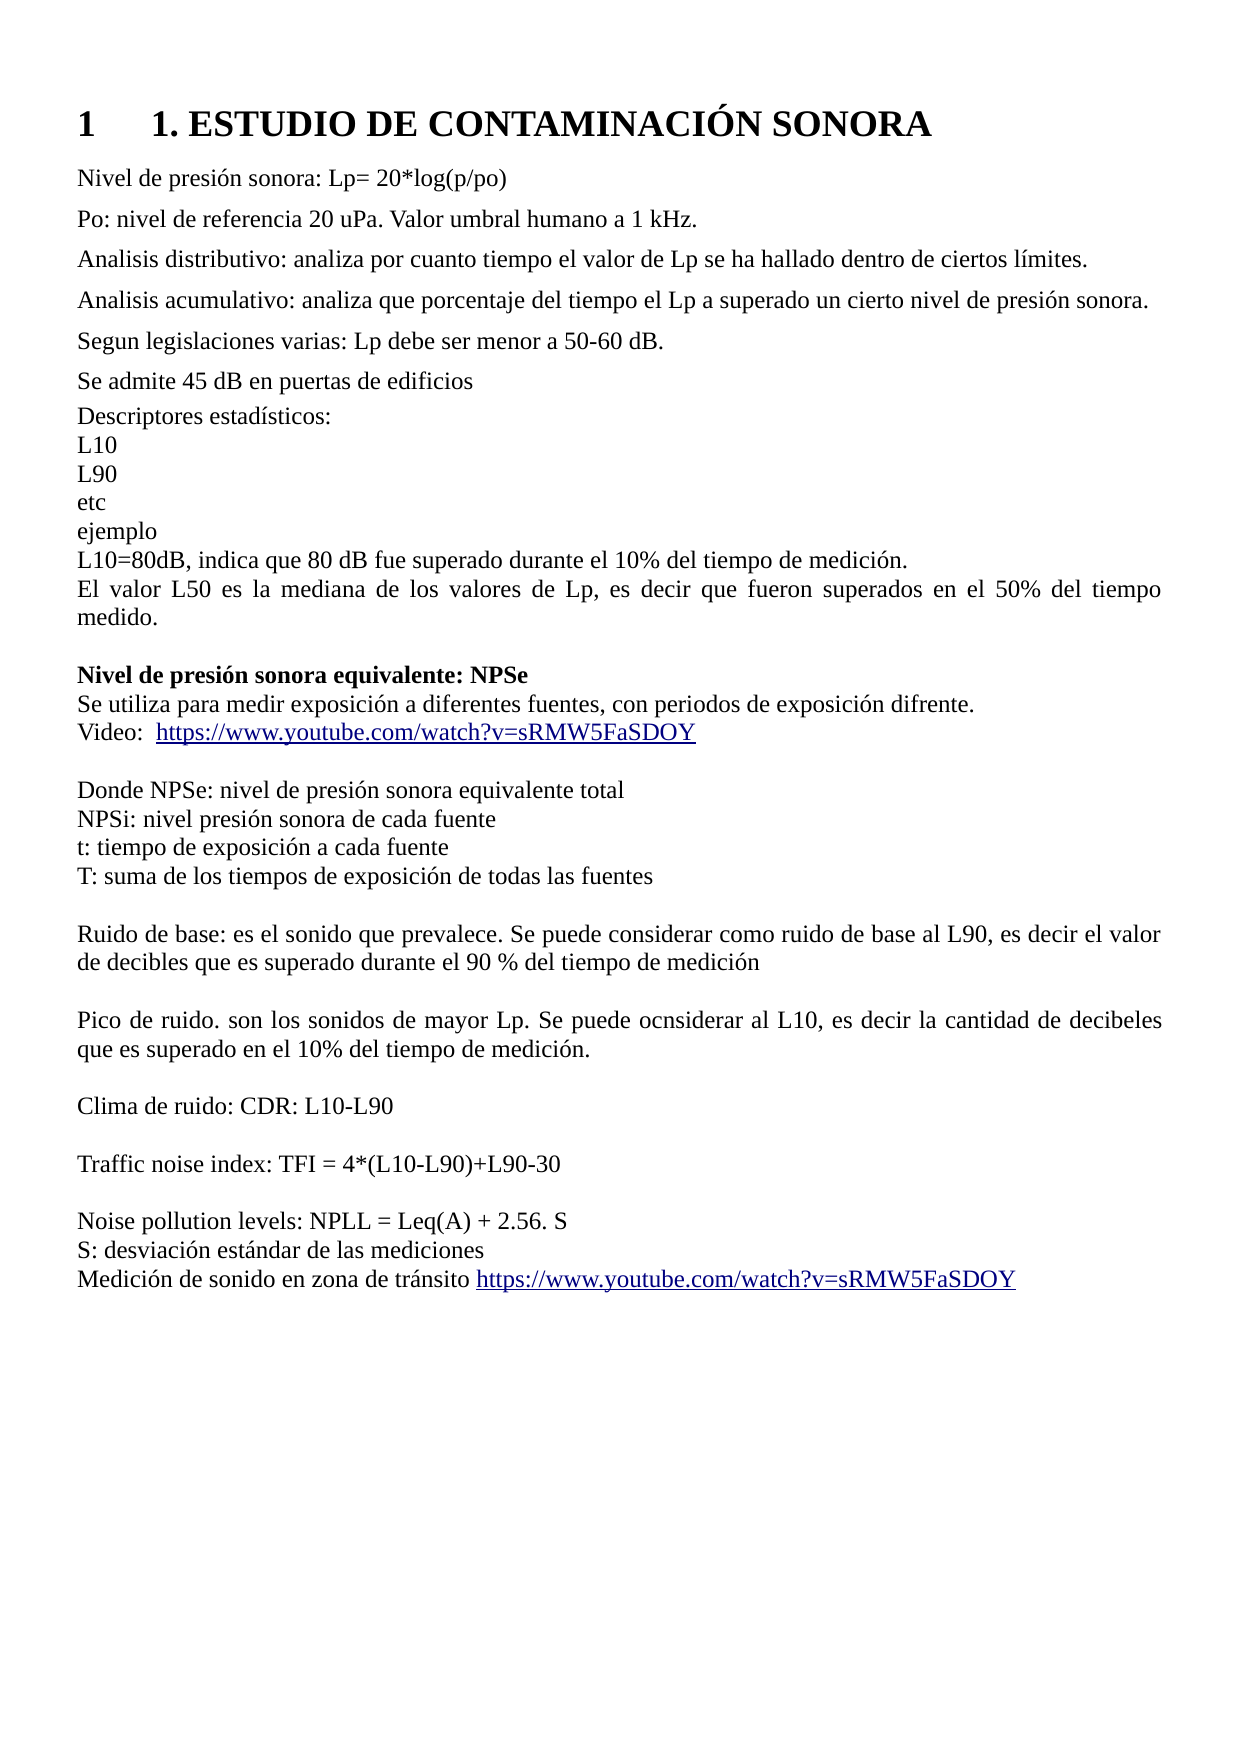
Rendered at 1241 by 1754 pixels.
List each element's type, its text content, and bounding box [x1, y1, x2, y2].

text Ruido de base: es el sonido que prevalece. Se puede considerar como ruido de base al L90, es decir el valor de decibles que es superado durante el 90 % del tiempo de medición [77, 919, 1163, 976]
text Analisis distributivo: analiza por cuanto tiempo el valor de Lp se ha hallado dentro de ciertos límites. [77, 244, 1163, 273]
text L10=80dB, indica que 80 dB fue superado durante el 10% del tiempo de medición. [77, 545, 1163, 574]
text Nivel de presión sonora equivalente: NPSe [77, 660, 1163, 689]
text Po: nivel de referencia 20 uPa. Valor umbral humano a 1 kHz. [77, 204, 1163, 233]
text Noise pollution levels: NPLL = Leq(A) + 2.56. S [77, 1206, 1163, 1235]
text Segun legislaciones varias: Lp debe ser menor a 50-60 dB. [77, 326, 1163, 354]
text Analisis acumulativo: analiza que porcentaje del tiempo el Lp a superado un cierto nivel de presión sonora. [77, 285, 1163, 314]
text Descriptores estadísticos: [77, 401, 1163, 430]
text Video: https://www.youtube.com/watch?v=sRMW5FaSDOY [77, 717, 1163, 746]
subtitle 1. ESTUDIO DE CONTAMINACIÓN SONORA [77, 102, 1163, 145]
text Nivel de presión sonora: Lp= 20*log(p/po) [77, 163, 1163, 192]
text T: suma de los tiempos de exposición de todas las fuentes [77, 861, 1163, 890]
text L10 [77, 430, 1163, 459]
list Medición de sonido en zona de tránsito https://www.youtube.com/watch?v=sRMW5FaSDOY [77, 1264, 1163, 1292]
text Traffic noise index: TFI = 4*(L10-L90)+L90-30 [77, 1149, 1163, 1177]
text NPSi: nivel presión sonora de cada fuente [77, 804, 1163, 832]
text Pico de ruido. son los sonidos de mayor Lp. Se puede ocnsiderar al L10, es decir la cantidad de decibeles que es superado en el 10% del tiempo de medición. [77, 1005, 1163, 1062]
text El valor L50 es la mediana de los valores de Lp, es decir que fueron superados en el 50% del tiempo medido. [77, 574, 1163, 631]
text Clima de ruido: CDR: L10-L90 [77, 1091, 1163, 1120]
text S: desviación estándar de las mediciones [77, 1235, 1163, 1264]
text t: tiempo de exposición a cada fuente [77, 832, 1163, 861]
text Se admite 45 dB en puertas de edificios [77, 366, 1163, 395]
text Donde NPSe: nivel de presión sonora equivalente total [77, 775, 1163, 804]
text Se utiliza para medir exposición a diferentes fuentes, con periodos de exposición difrente. [77, 689, 1163, 717]
text ejemplo [77, 516, 1163, 545]
text etc [77, 487, 1163, 516]
text L90 [77, 459, 1163, 487]
